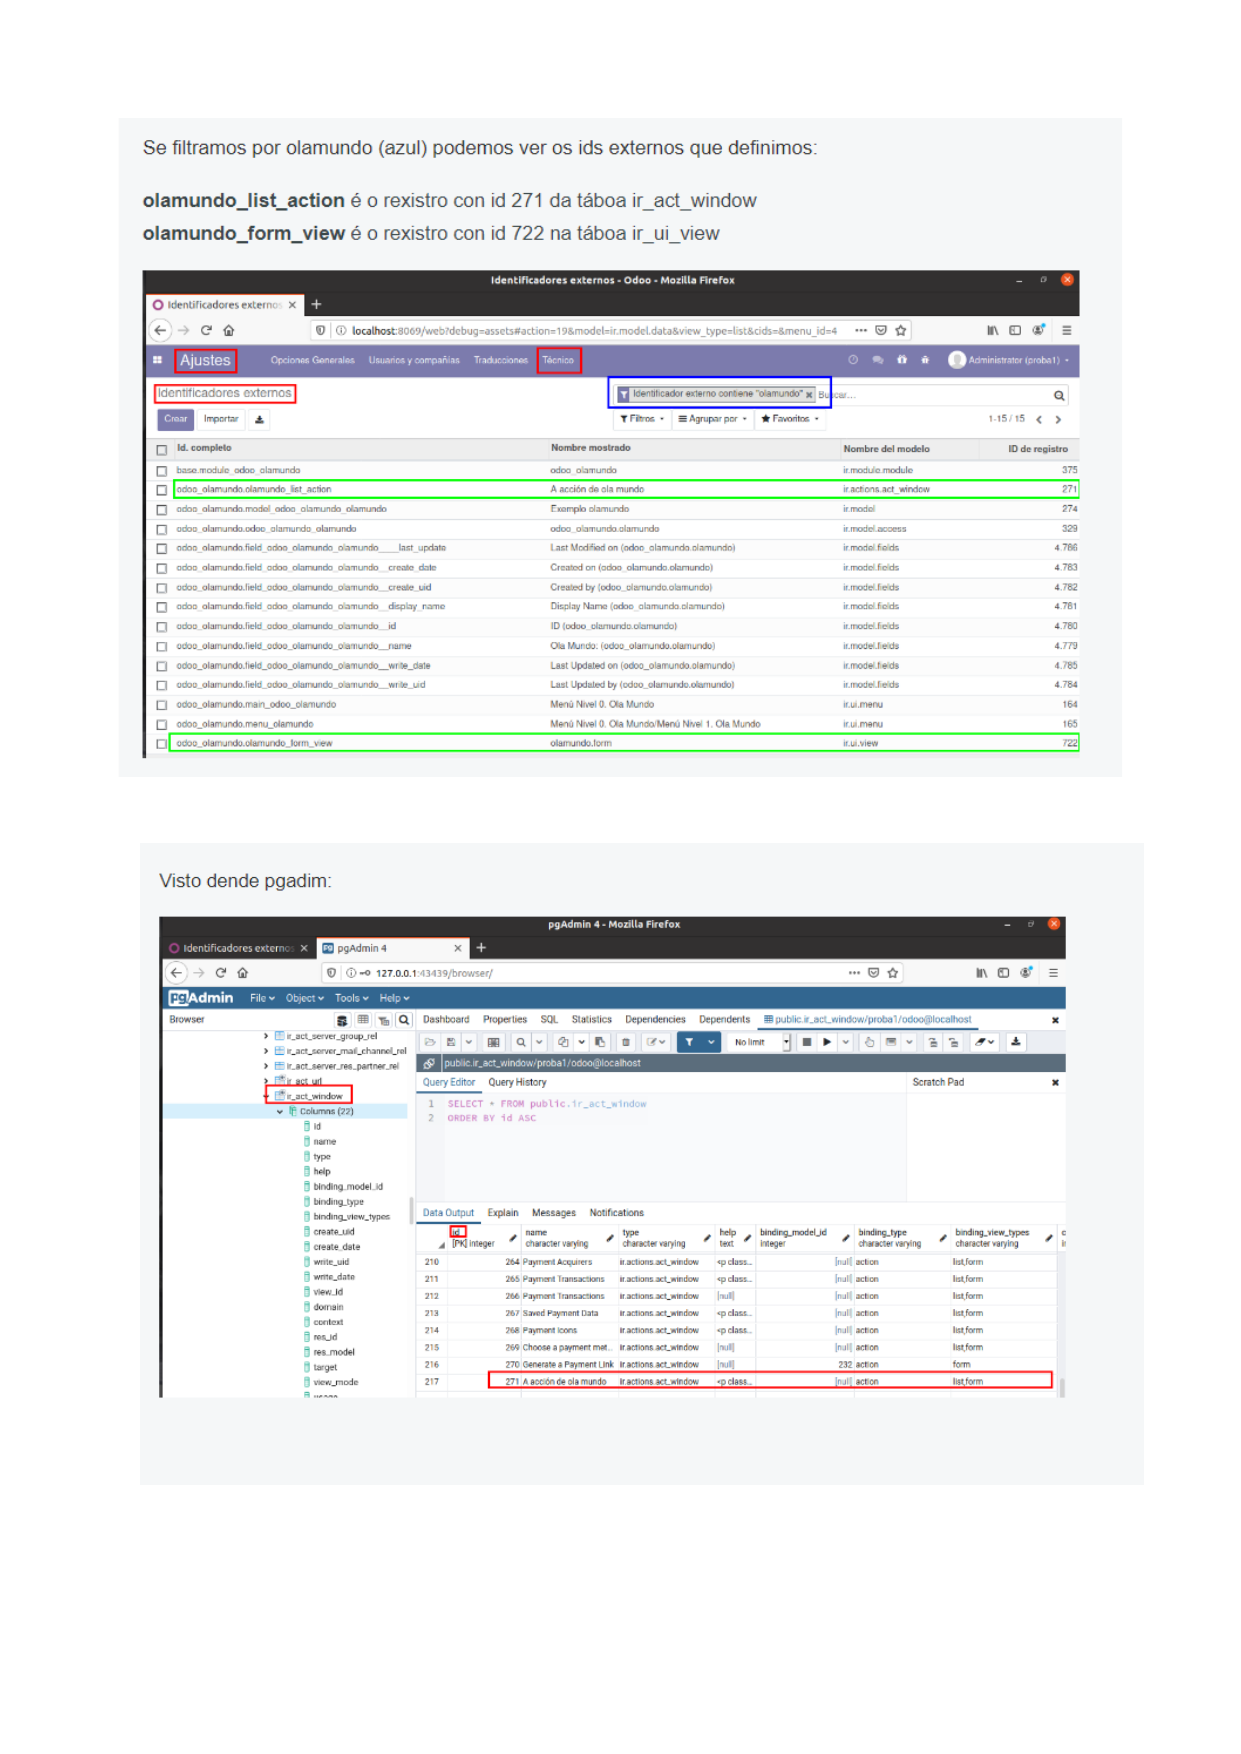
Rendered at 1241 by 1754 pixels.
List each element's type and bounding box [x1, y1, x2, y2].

picture [118, 118, 1123, 777]
picture [140, 843, 1144, 1485]
